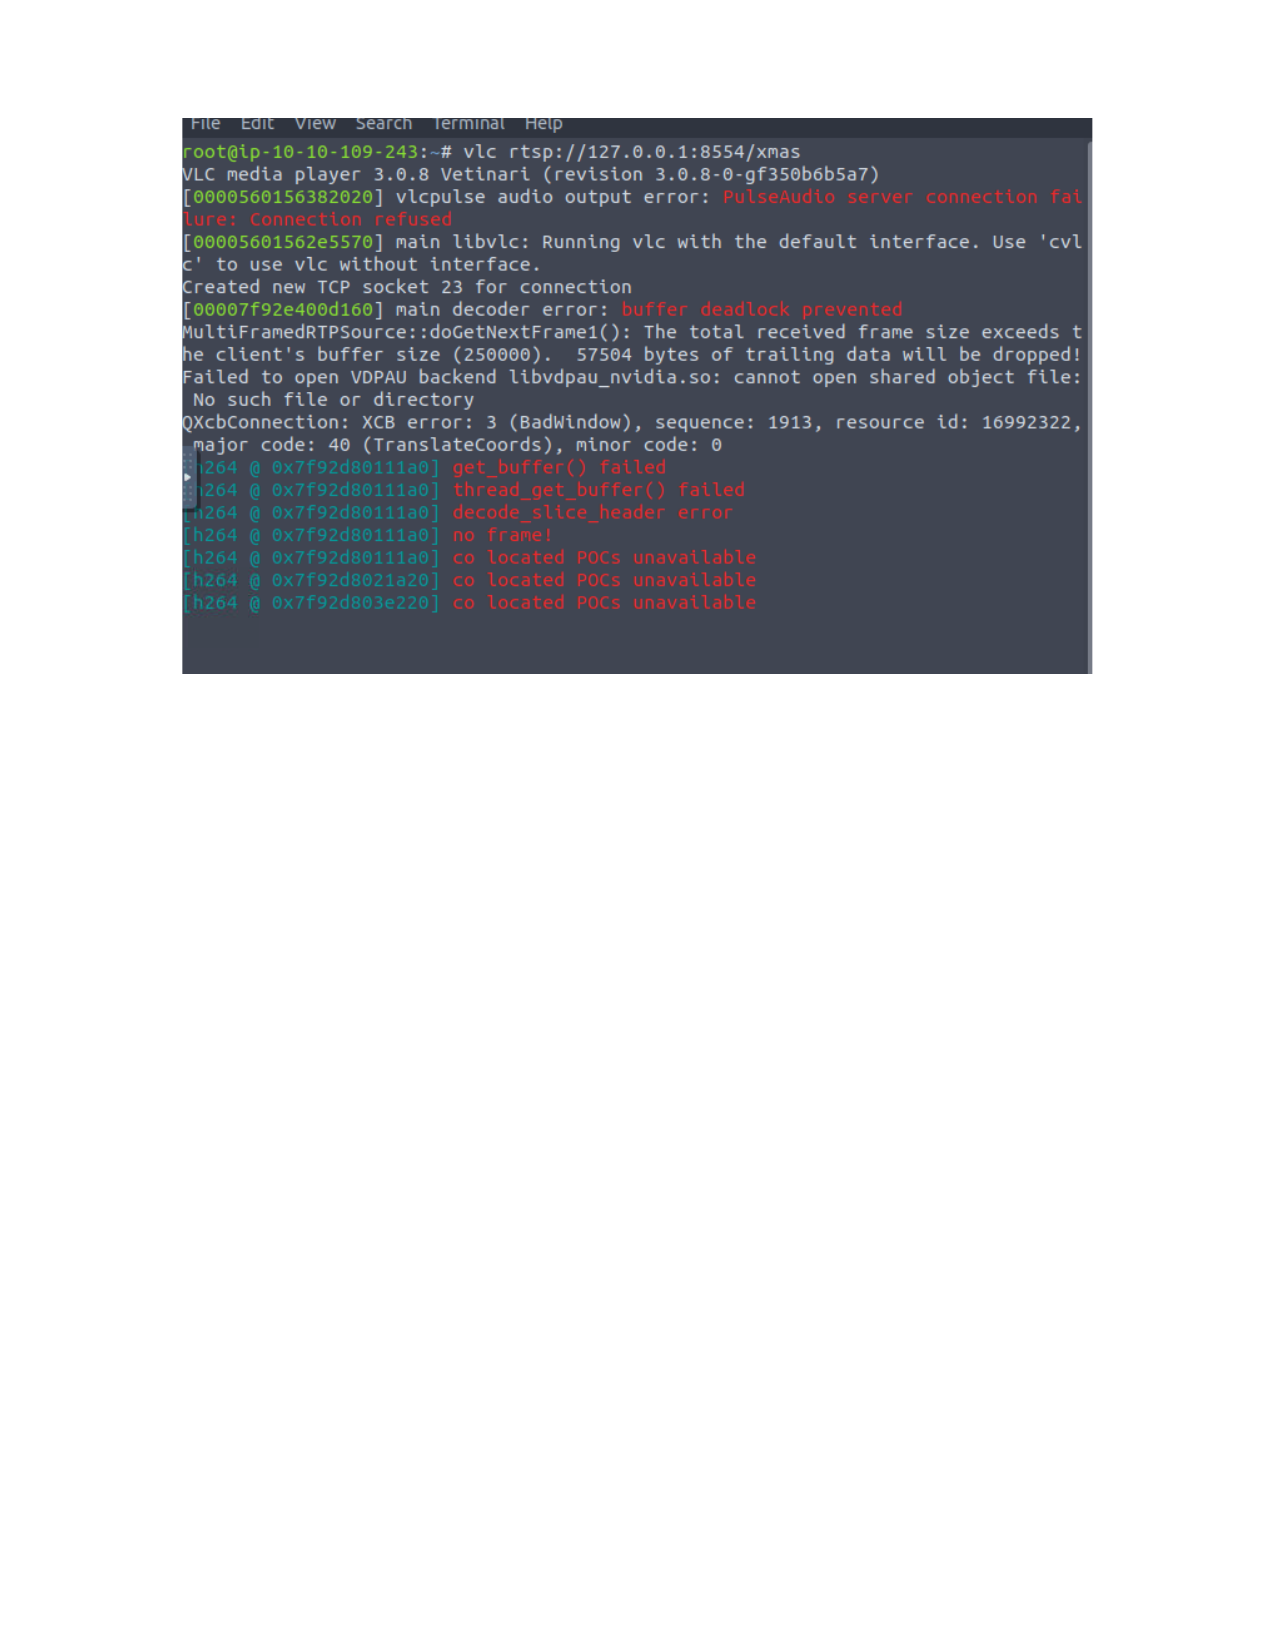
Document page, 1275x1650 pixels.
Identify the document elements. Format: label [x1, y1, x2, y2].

picture [182, 118, 1093, 674]
